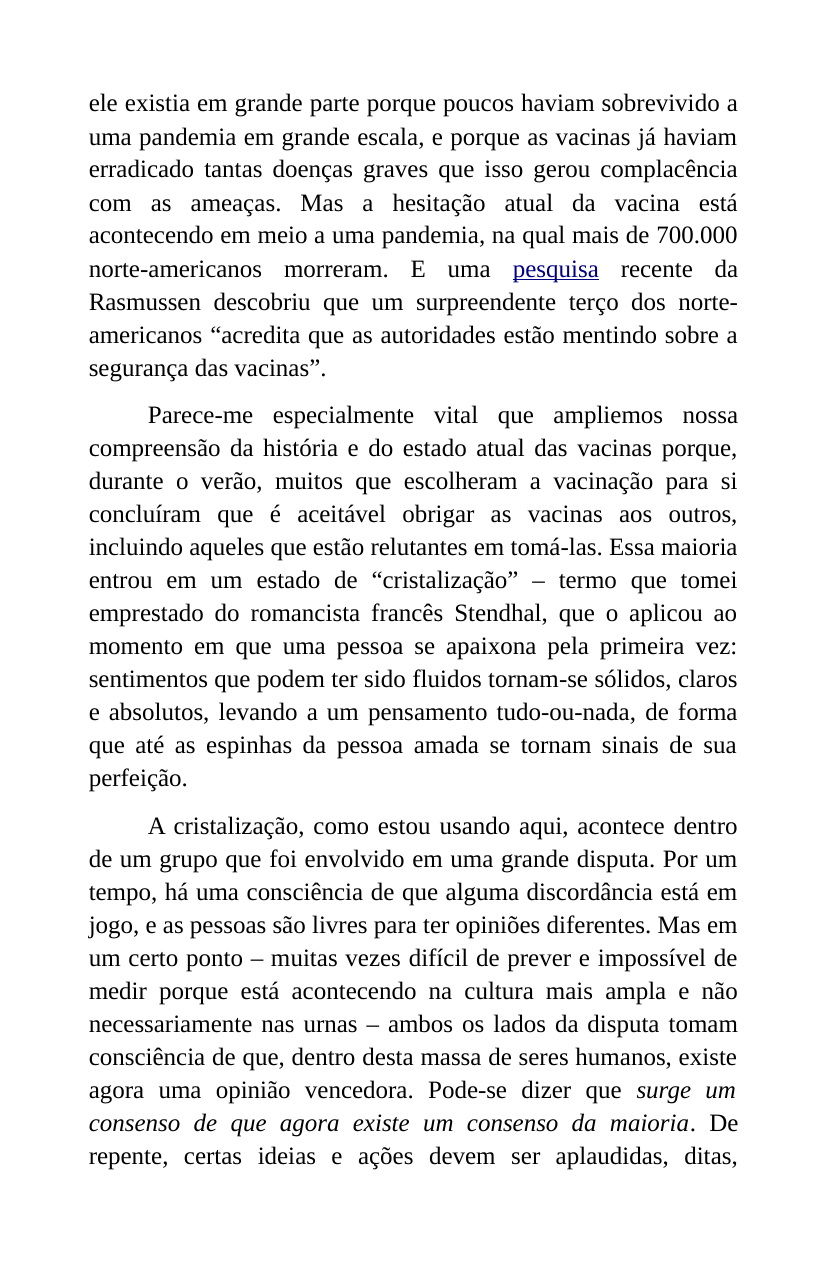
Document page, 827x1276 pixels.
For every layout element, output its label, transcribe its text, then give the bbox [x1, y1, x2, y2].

text A cristalização, como estou usando aqui, acontece dentro de um grupo que foi envolvido em uma grande disputa. Por um tempo, há uma consciência de que alguma discordância está em jogo, e as pessoas são livres para ter opiniões diferentes. Mas em um certo ponto – muitas vezes difícil de prever e impossível de medir porque está acontecendo na cultura mais ampla e não necessariamente nas urnas – ambos os lados da disputa tomam consciência de que, dentro desta massa de seres humanos, existe agora uma opinião vencedora. Pode-se dizer que surge um consenso de que agora existe um consenso da maioria. De repente, certas ideias e ações devem ser aplaudidas, ditas, [88, 811, 738, 1170]
text Parece-me especialmente vital que ampliemos nossa compreensão da história e do estado atual das vacinas porque, durante o verão, muitos que escolheram a vacinação para si concluíram que é aceitável obrigar as vacinas aos outros, incluindo aqueles que estão relutantes em tomá-las. Essa maioria entrou em um estado de “cristalização” – termo que tomei emprestado do romancista francês Stendhal, que o aplicou ao momento em que uma pessoa se apaixona pela primeira vez: sentimentos que podem ter sido fluidos tornam-se sólidos, claros e absolutos, levando a um pensamento tudo-ou-nada, de forma que até as espinhas da pessoa amada se tornam sinais de sua perfeição. [88, 400, 738, 792]
text ele existia em grande parte porque poucos haviam sobrevivido a uma pandemia em grande escala, e porque as vacinas já haviam erradicado tantas doenças graves que isso gerou complacência com as ameaças. Mas a hesitação atual da vacina está acontecendo em meio a uma pandemia, na qual mais de 700.000 norte-americanos morreram. E uma pesquisa recente da Rasmussen descobriu que um surpreendente terço dos norte-americanos “acredita que as autoridades estão mentindo sobre a segurança das vacinas”. [88, 88, 738, 381]
